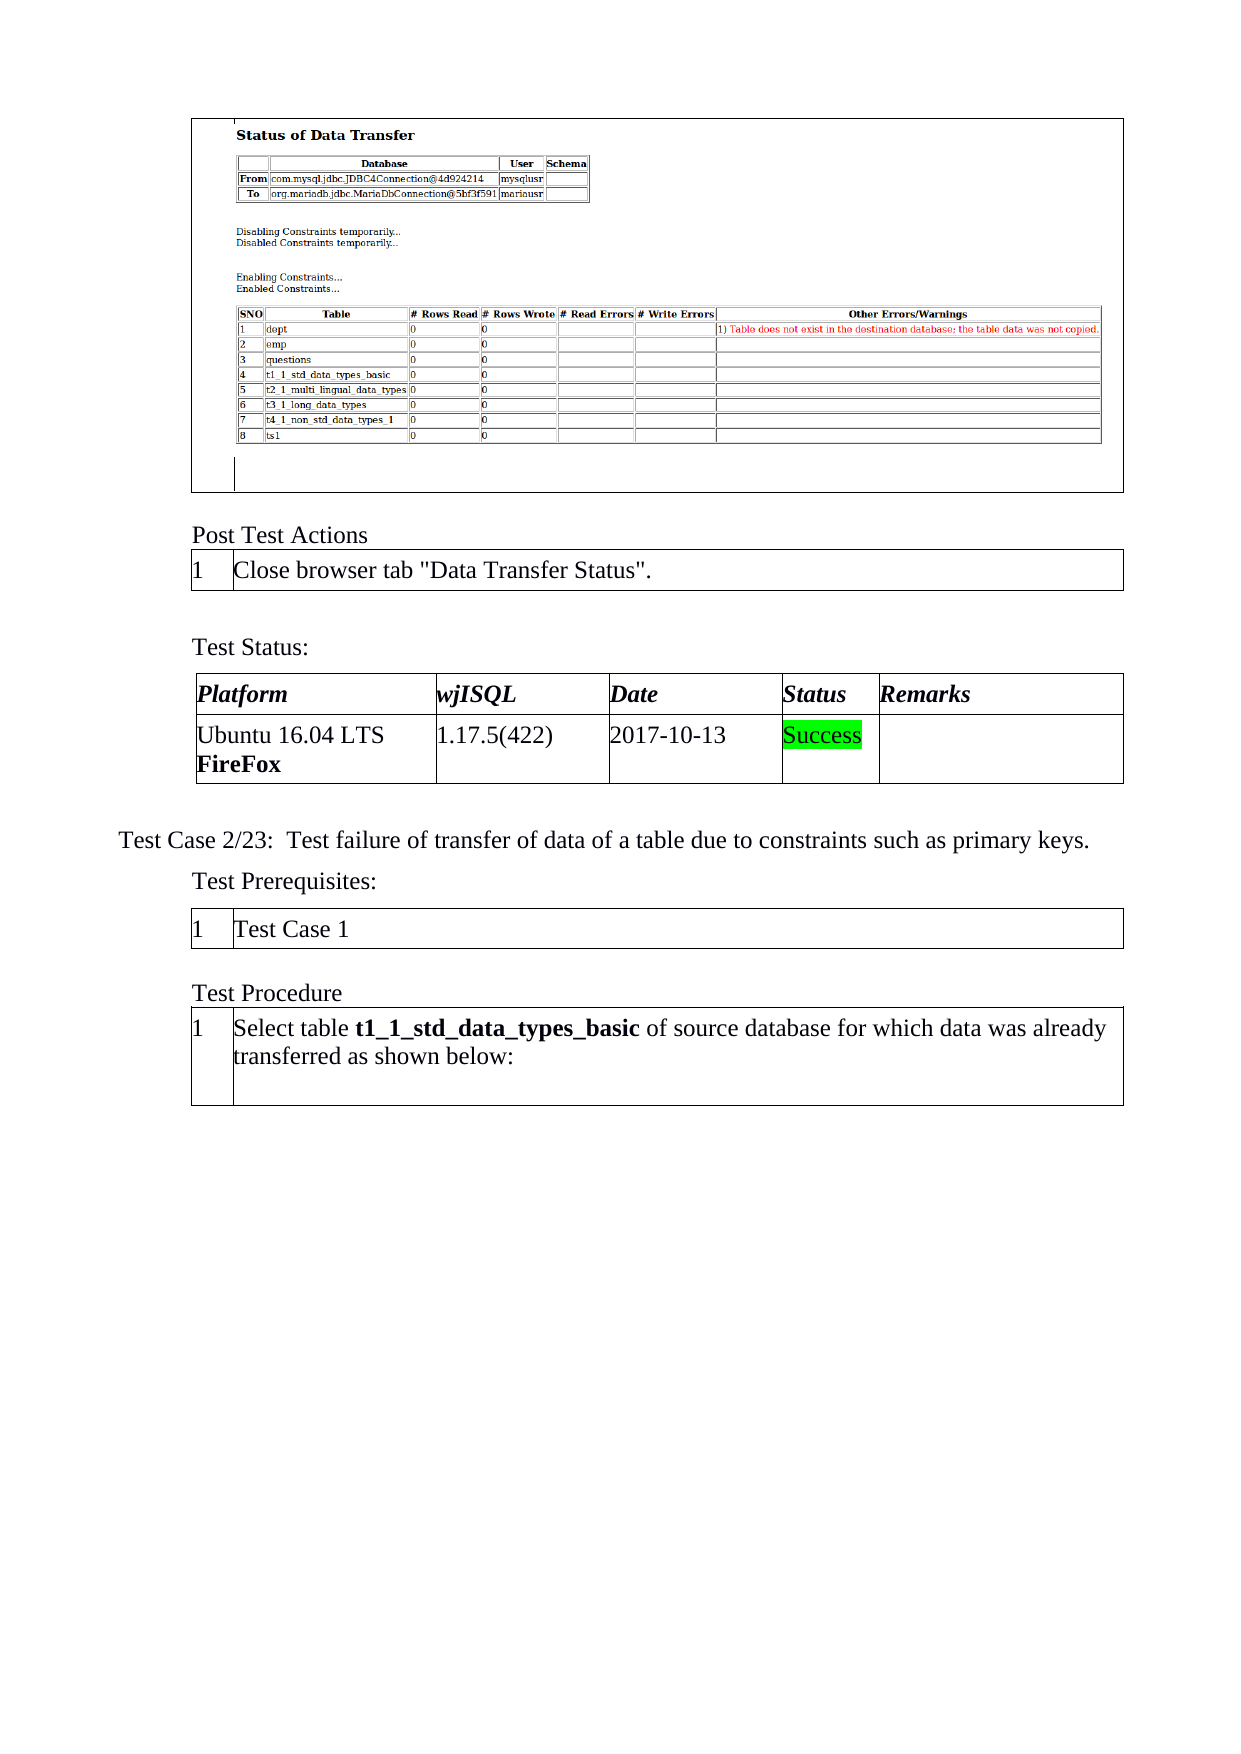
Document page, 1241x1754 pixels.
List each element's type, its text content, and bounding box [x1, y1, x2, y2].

table_header Status [783, 674, 879, 714]
picture [233, 124, 1118, 457]
table_header 1 [192, 909, 233, 948]
table_header Remarks [880, 674, 1123, 714]
text Test Case 2/23: Test failure of transfer of data of a table due to constraints such as primary keys. [118, 825, 1122, 854]
table_cell 2017-10-13 [610, 715, 782, 783]
table_header Platform [197, 674, 436, 714]
text Test Prerequisites: [118, 866, 1122, 895]
table_header Select table t1_1_std_data_types_basic of source database for which data was already transferred as shown below: [234, 1008, 1123, 1104]
text Test Procedure [118, 978, 1122, 1006]
table_cell Success [783, 715, 879, 783]
text Test Status: [118, 632, 1122, 661]
table_header [192, 119, 234, 491]
table_cell [880, 715, 1123, 783]
table_header 1 [192, 1008, 233, 1104]
table_cell Ubuntu 16.04 LTS FireFox [197, 715, 436, 783]
table_header Close browser tab "Data Transfer Status". [234, 550, 1123, 590]
table_header 1 [192, 550, 233, 590]
table_header Date [610, 674, 782, 714]
table_header Test Case 1 [234, 909, 1123, 948]
table_cell 1.17.5(422) [437, 715, 609, 783]
text Post Test Actions [118, 521, 1122, 549]
table_header [235, 119, 1123, 491]
table_header wjISQL [437, 674, 609, 714]
